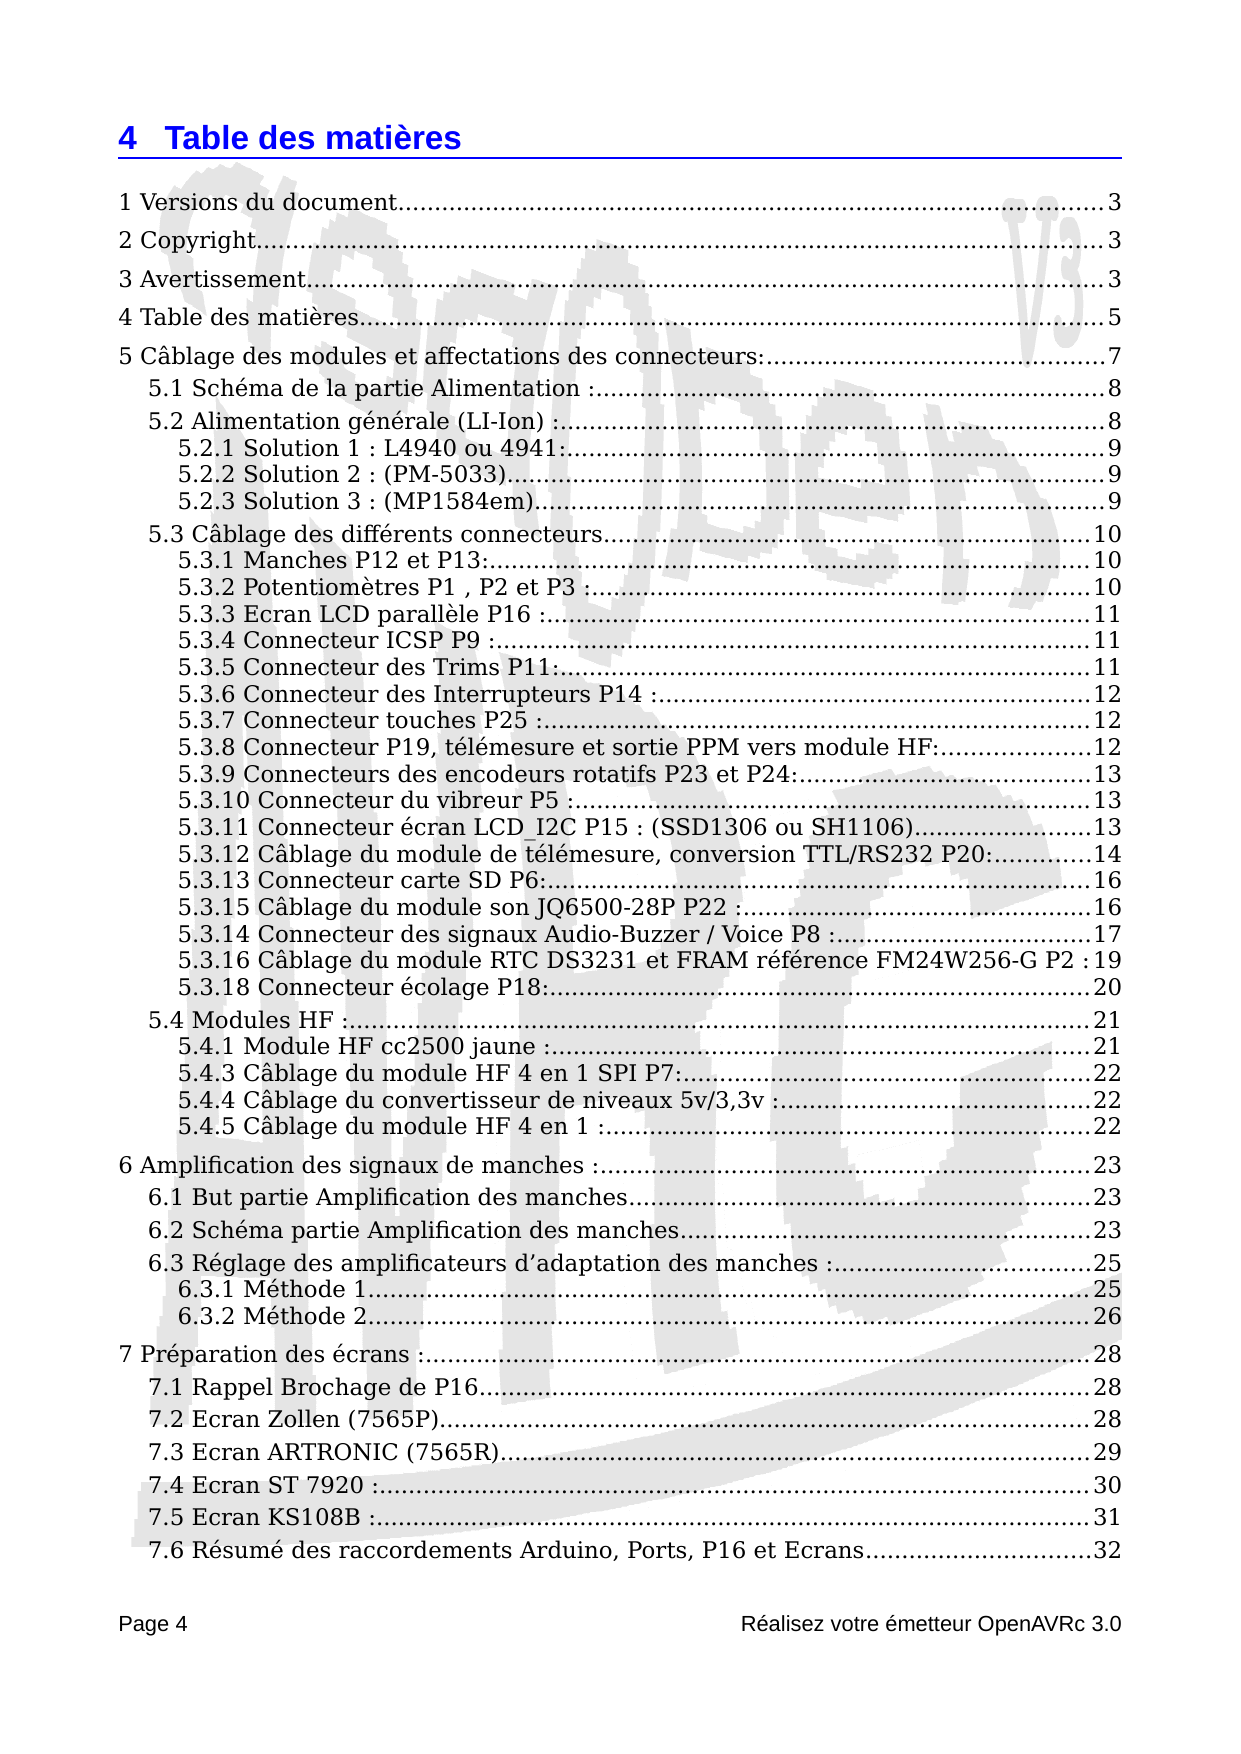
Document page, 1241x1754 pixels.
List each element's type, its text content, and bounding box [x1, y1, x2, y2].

text 5.3.13 Connecteur carte SD P6: 16 [177, 867, 1122, 894]
text 5.3.4 Connecteur ICSP P9 : 11 [177, 627, 1122, 654]
text 5.2.3 Solution 3 : (MP1584em) 9 [177, 488, 1122, 515]
text 5.3 Câblage des différents connecteurs 10 [148, 521, 1122, 547]
text 6.3.2 Méthode 2 26 [177, 1303, 1122, 1330]
text 5.2.2 Solution 2 : (PM-5033) 9 [177, 462, 1122, 488]
text 5.3.15 Câblage du module son JQ6500-28P P22 : 16 [177, 894, 1122, 921]
text 7.5 Ecran KS108B : 31 [148, 1504, 1122, 1531]
text 7.1 Rappel Brochage de P16 28 [148, 1374, 1122, 1401]
text 5.4 Modules HF : 21 [148, 1007, 1122, 1033]
text 5.3.10 Connecteur du vibreur P5 : 13 [177, 787, 1122, 814]
text 5.4.4 Câblage du convertisseur de niveaux 5v/3,3v : 22 [177, 1087, 1122, 1113]
text 5.4.3 Câblage du module HF 4 en 1 SPI P7: 22 [177, 1060, 1122, 1087]
text 7.4 Ecran ST 7920 : 30 [148, 1472, 1122, 1498]
text 5.3.12 Câblage du module de télémesure, conversion TTL/RS232 P20: 14 [177, 841, 1122, 867]
text 5.3.5 Connecteur des Trims P11: 11 [177, 654, 1122, 681]
text 7.3 Ecran ARTRONIC (7565R) 29 [148, 1439, 1122, 1466]
text 5.3.14 Connecteur des signaux Audio-Buzzer / Voice P8 : 17 [177, 921, 1122, 947]
text 6.3.1 Méthode 1 25 [177, 1276, 1122, 1303]
text 5.2.1 Solution 1 : L4940 ou 4941: 9 [177, 435, 1122, 462]
text 6 Amplification des signaux de manches : 23 [118, 1152, 1122, 1178]
text 5.3.18 Connecteur écolage P18: 20 [177, 974, 1122, 1001]
text 5.3.2 Potentiomètres P1 , P2 et P3 : 10 [177, 574, 1122, 601]
text 6.3 Réglage des amplificateurs d’adaptation des manches : 25 [148, 1250, 1122, 1276]
text 5.3.16 Câblage du module RTC DS3231 et FRAM référence FM24W256-G P2 : 19 [177, 947, 1122, 974]
text 7.2 Ecran Zollen (7565P) 28 [148, 1407, 1122, 1433]
text 5.4.1 Module HF cc2500 jaune : 21 [177, 1033, 1122, 1060]
text 5.3.8 Connecteur P19, télémesure et sortie PPM vers module HF: 12 [177, 734, 1122, 761]
text 5.4.5 Câblage du module HF 4 en 1 : 22 [177, 1113, 1122, 1140]
text 5 Câblage des modules et affectations des connecteurs: 7 [118, 343, 1122, 370]
text 5.3.9 Connecteurs des encodeurs rotatifs P23 et P24: 13 [177, 761, 1122, 787]
text 5.3.7 Connecteur touches P25 : 12 [177, 707, 1122, 734]
text 7.6 Résumé des raccordements Arduino, Ports, P16 et Ecrans 32 [148, 1537, 1122, 1564]
text 6.2 Schéma partie Amplification des manches 23 [148, 1217, 1122, 1244]
text 5.3.1 Manches P12 et P13: 10 [177, 547, 1122, 574]
subtitle 4 Table des matières [118, 118, 1122, 157]
text 1 Versions du document 3 [118, 189, 1122, 216]
text 6.1 But partie Amplification des manches 23 [148, 1184, 1122, 1211]
text 3 Avertissement 3 [118, 266, 1122, 293]
text 7 Préparation des écrans : 28 [118, 1341, 1122, 1368]
text 5.3.6 Connecteur des Interrupteurs P14 : 12 [177, 681, 1122, 707]
text 5.2 Alimentation générale (LI-Ion) : 8 [148, 408, 1122, 435]
text 4 Table des matières 5 [118, 304, 1122, 331]
text 5.3.11 Connecteur écran LCD_I2C P15 : (SSD1306 ou SH1106) 13 [177, 814, 1122, 841]
text 2 Copyright 3 [118, 228, 1122, 254]
text 5.1 Schéma de la partie Alimentation : 8 [148, 376, 1122, 402]
text 5.3.3 Ecran LCD parallèle P16 : 11 [177, 601, 1122, 627]
